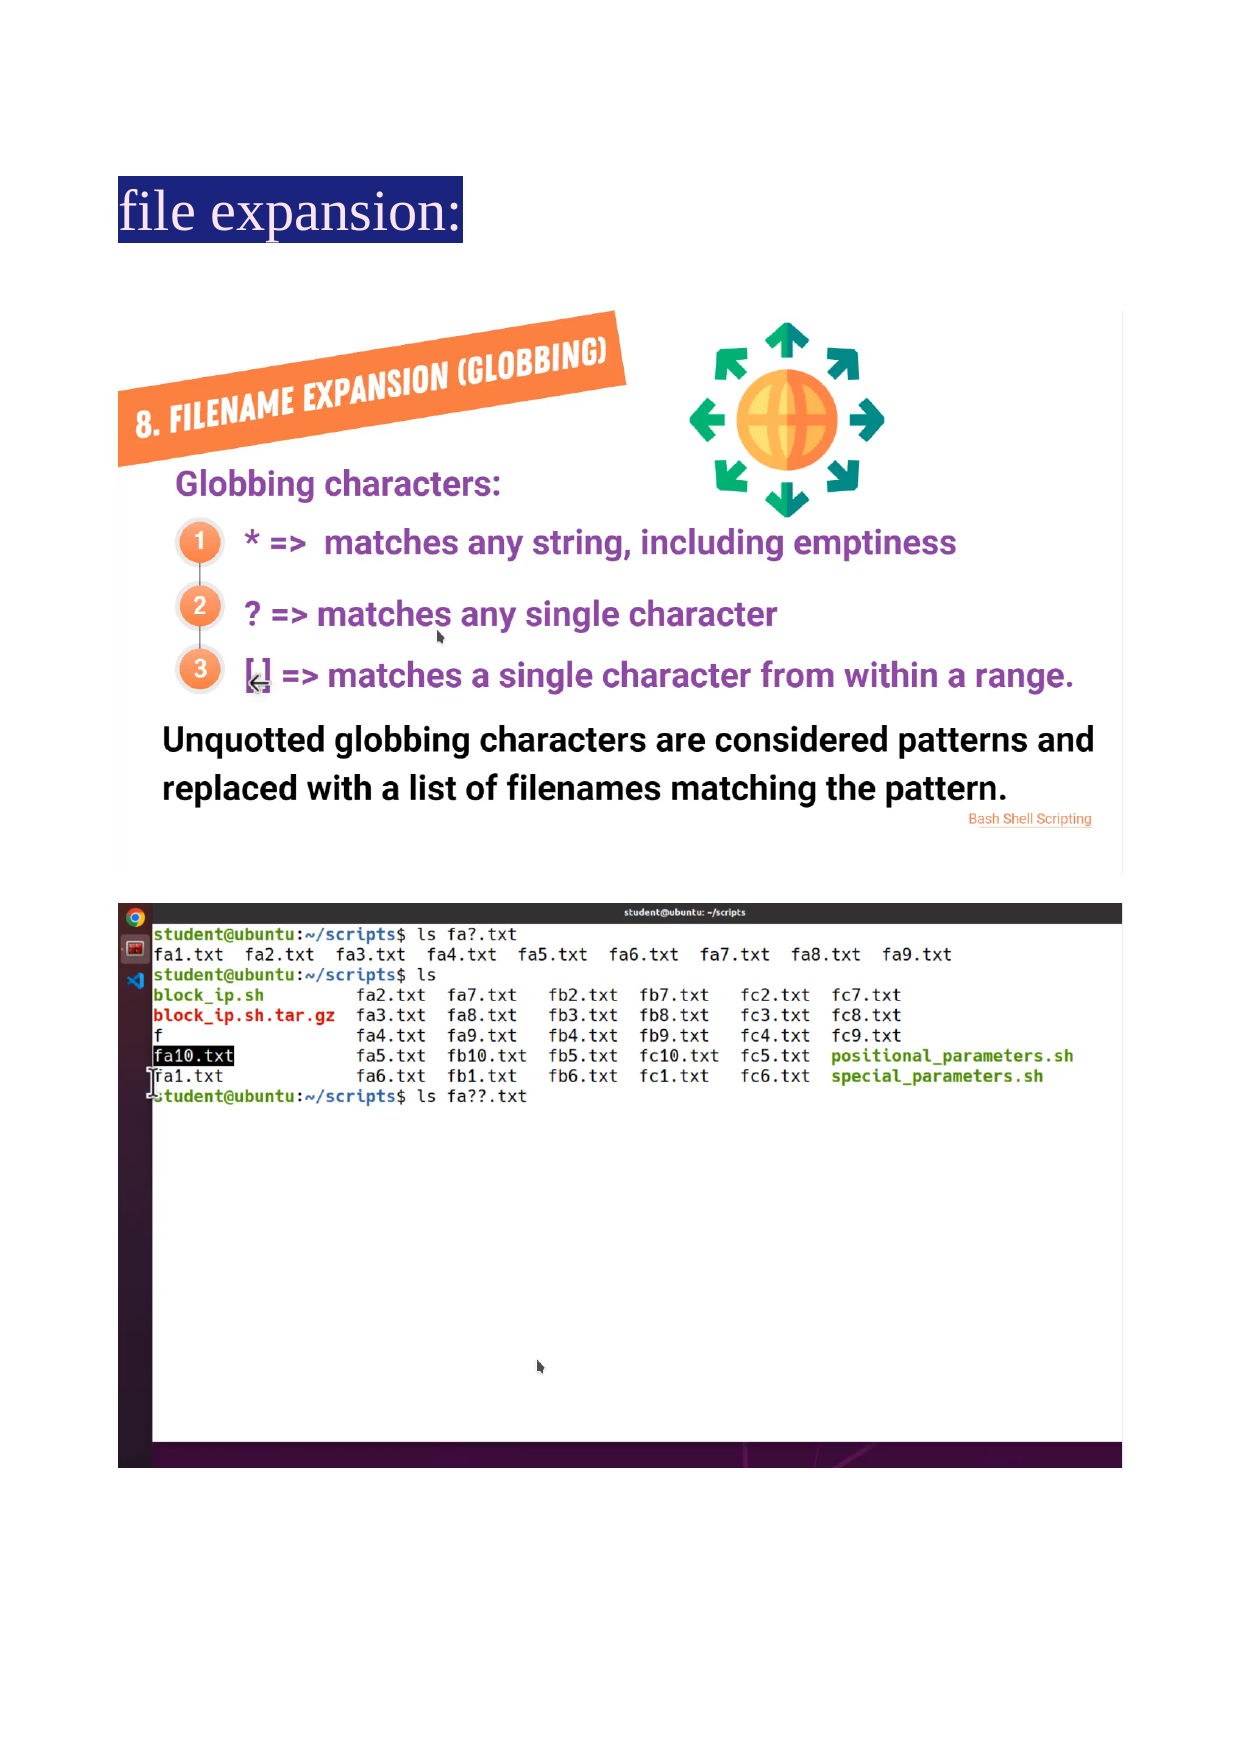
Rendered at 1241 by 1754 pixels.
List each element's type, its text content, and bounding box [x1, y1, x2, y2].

text file expansion: [118, 176, 1122, 243]
picture [118, 310, 1123, 875]
picture [118, 903, 1123, 1468]
